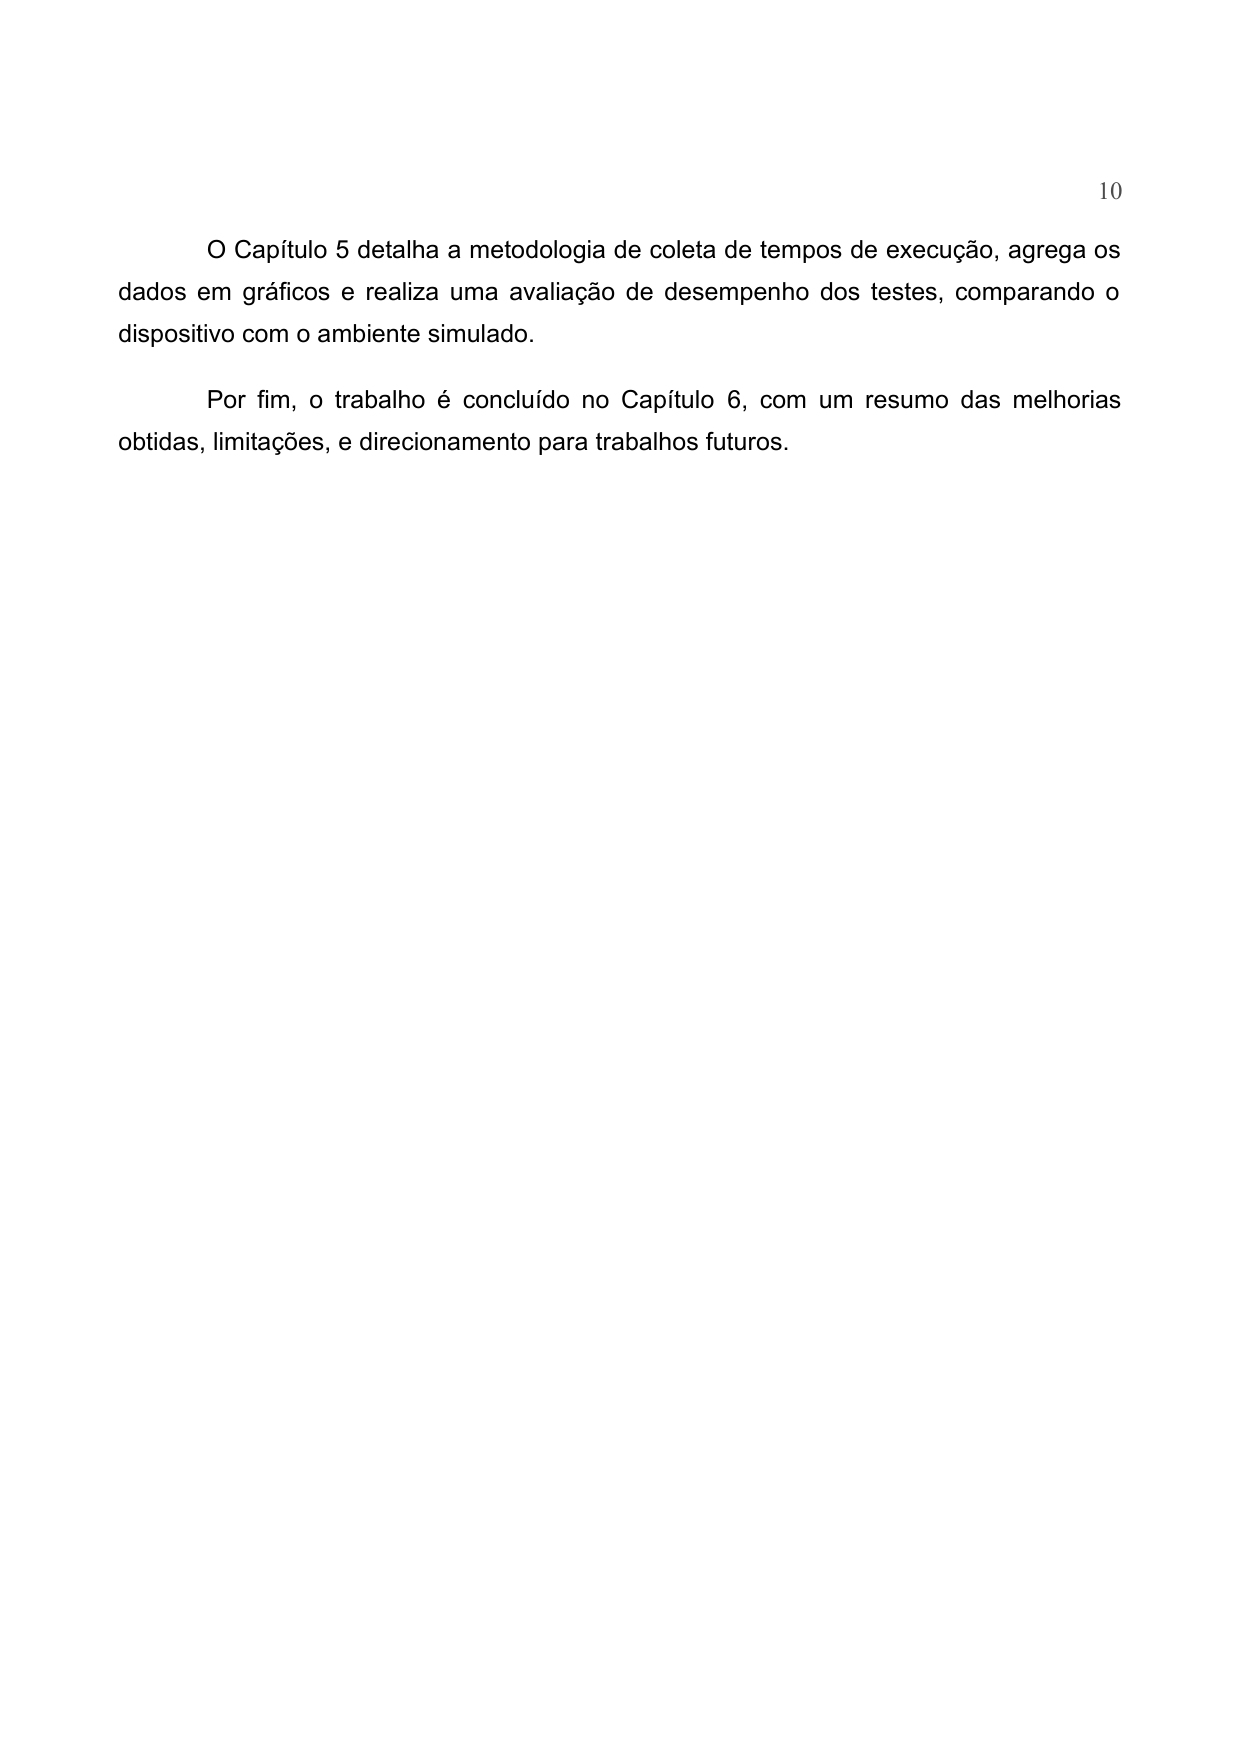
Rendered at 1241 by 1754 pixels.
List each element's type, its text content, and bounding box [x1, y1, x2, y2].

text Por fim, o trabalho é concluído no Capítulo 6, com um resumo das melhorias obtidas, limitações, e direcionamento para trabalhos futuros. [118, 386, 1122, 456]
text O Capítulo 5 detalha a metodologia de coleta de tempos de execução, agrega os dados em gráficos e realiza uma avaliação de desempenho dos testes, comparando o dispositivo com o ambiente simulado. [118, 236, 1122, 348]
